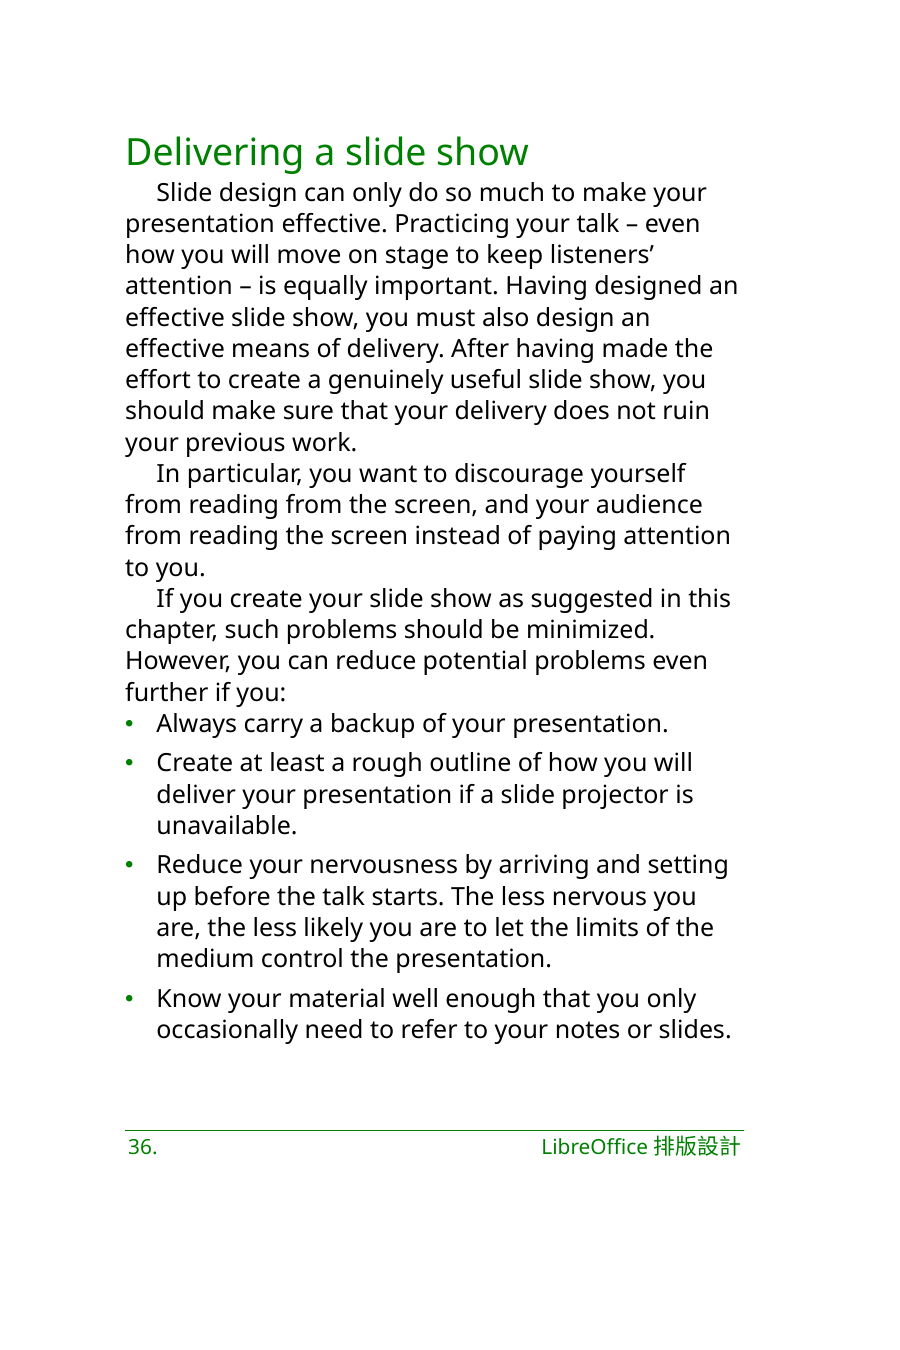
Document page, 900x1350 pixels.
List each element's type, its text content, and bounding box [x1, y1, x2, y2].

subtitle Delivering a slide show [125, 125, 744, 176]
list Reduce your nervousness by arriving and setting up before the talk starts. The less nervous you are, the less likely you are to let the limits of the medium control the presentation. [125, 849, 744, 974]
list Always carry a backup of your presentation. [125, 707, 744, 738]
list Know your material well enough that you only occasionally need to refer to your notes or slides. [125, 982, 744, 1045]
text In particular, you want to discourage yourself from reading from the screen, and your audience from reading the screen instead of paying attention to you. [125, 457, 744, 582]
text Slide design can only do so much to make your presentation effective. Practicing your talk – even how you will move on stage to keep listeners’ attention – is equally important. Having designed an effective slide show, you must also design an effective means of delivery. After having made the effort to create a genuinely useful slide show, you should make sure that your delivery does not ruin your previous work. [125, 176, 744, 457]
text If you create your slide show as suggested in this chapter, such problems should be minimized. However, you can reduce potential problems even further if you: [125, 582, 744, 707]
list Create at least a rough outline of how you will deliver your presentation if a slide projector is unavailable. [125, 747, 744, 841]
